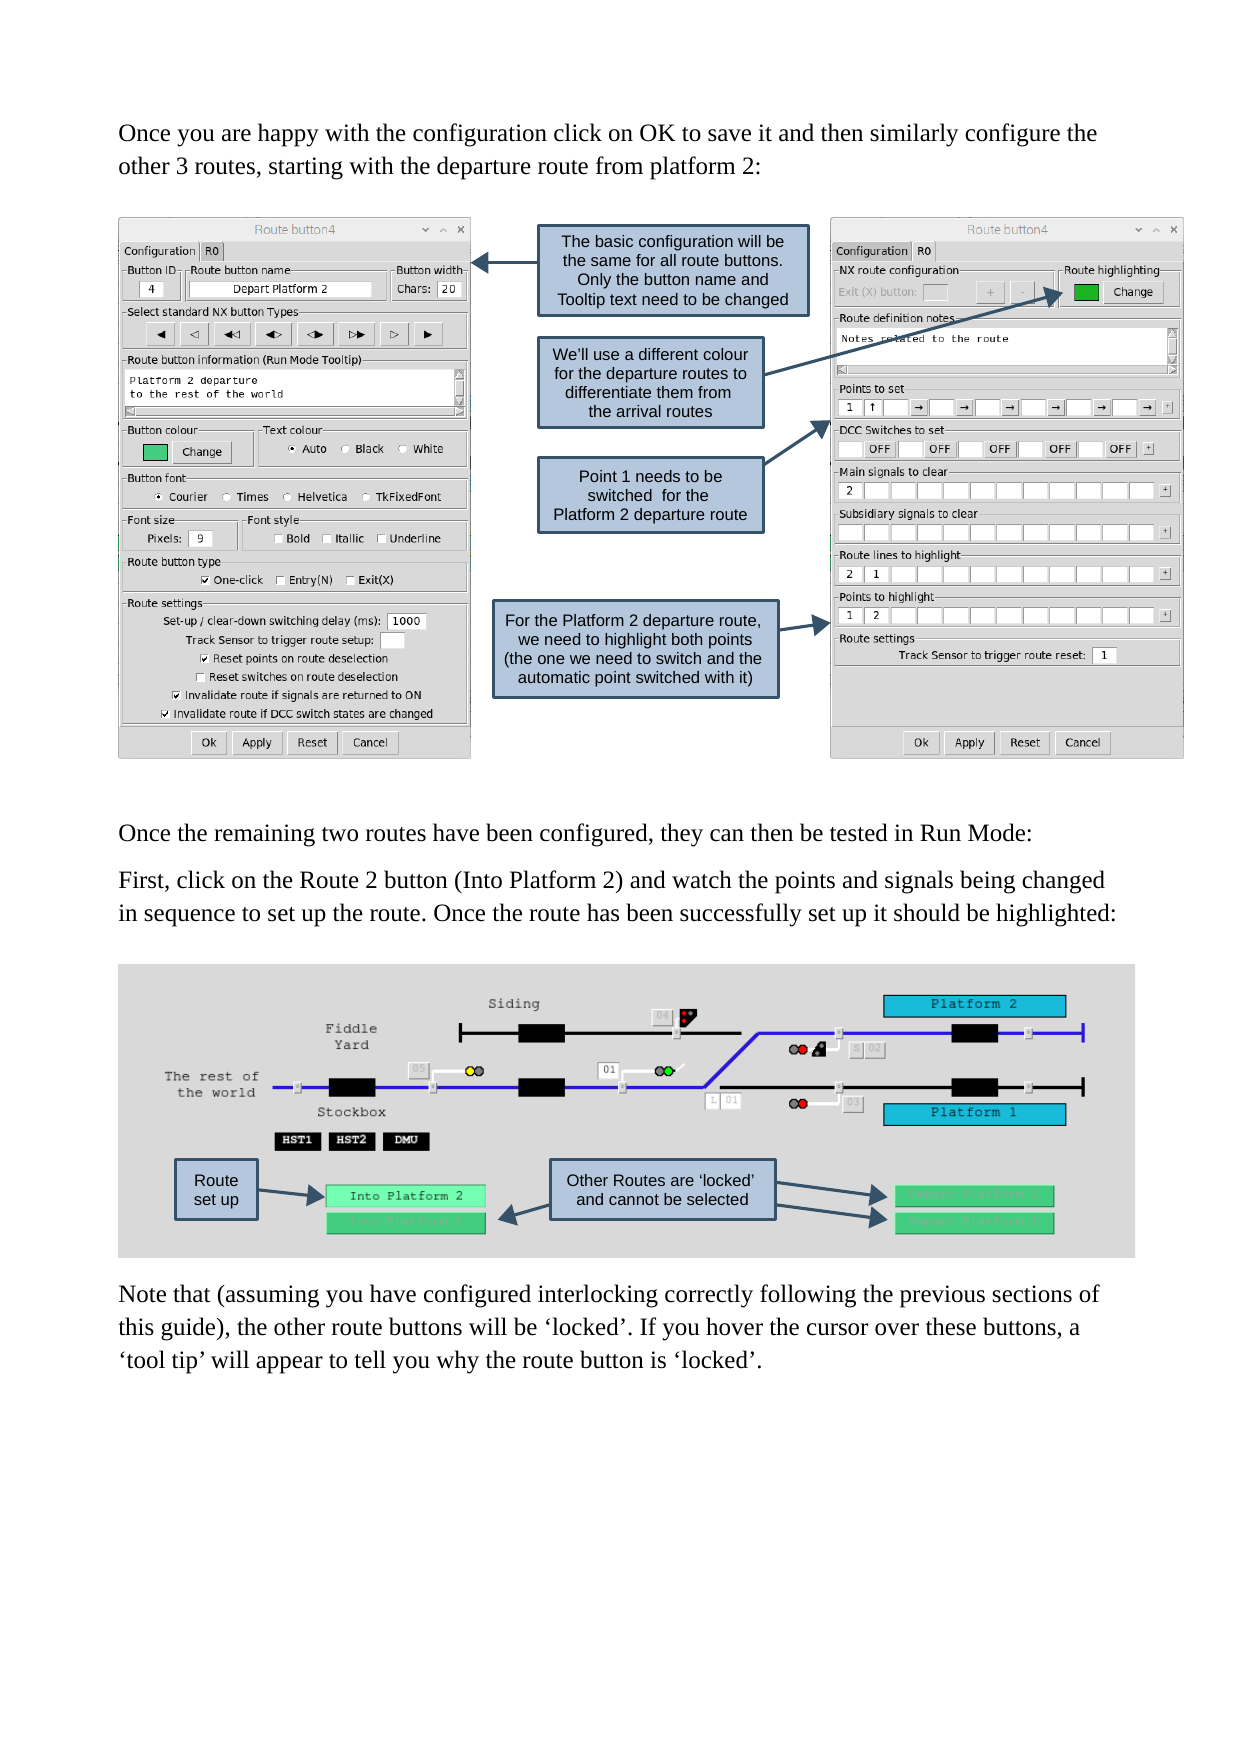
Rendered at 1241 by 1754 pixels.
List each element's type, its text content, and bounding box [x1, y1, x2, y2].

picture [118, 964, 1136, 1258]
picture [118, 217, 471, 759]
text Note that (assuming you have configured interlocking correctly following the previous sections of this guide), the other route buttons will be ‘locked’. If you hover the cursor over these buttons, a ‘tool tip’ will appear to tell you why the route button is ‘locked’. [118, 1279, 1122, 1374]
text Once the remaining two routes have been configured, they can then be tested in Run Mode: [118, 818, 1122, 846]
text Once you are happy with the configuration click on OK to save it and then similarly configure the other 3 routes, starting with the departure route from platform 2: [118, 118, 1122, 180]
text First, click on the Route 2 button (Into Platform 2) and watch the points and signals being changed in sequence to set up the route. Once the route has been successfully set up it should be highlighted: [118, 865, 1122, 927]
picture [830, 217, 1184, 759]
